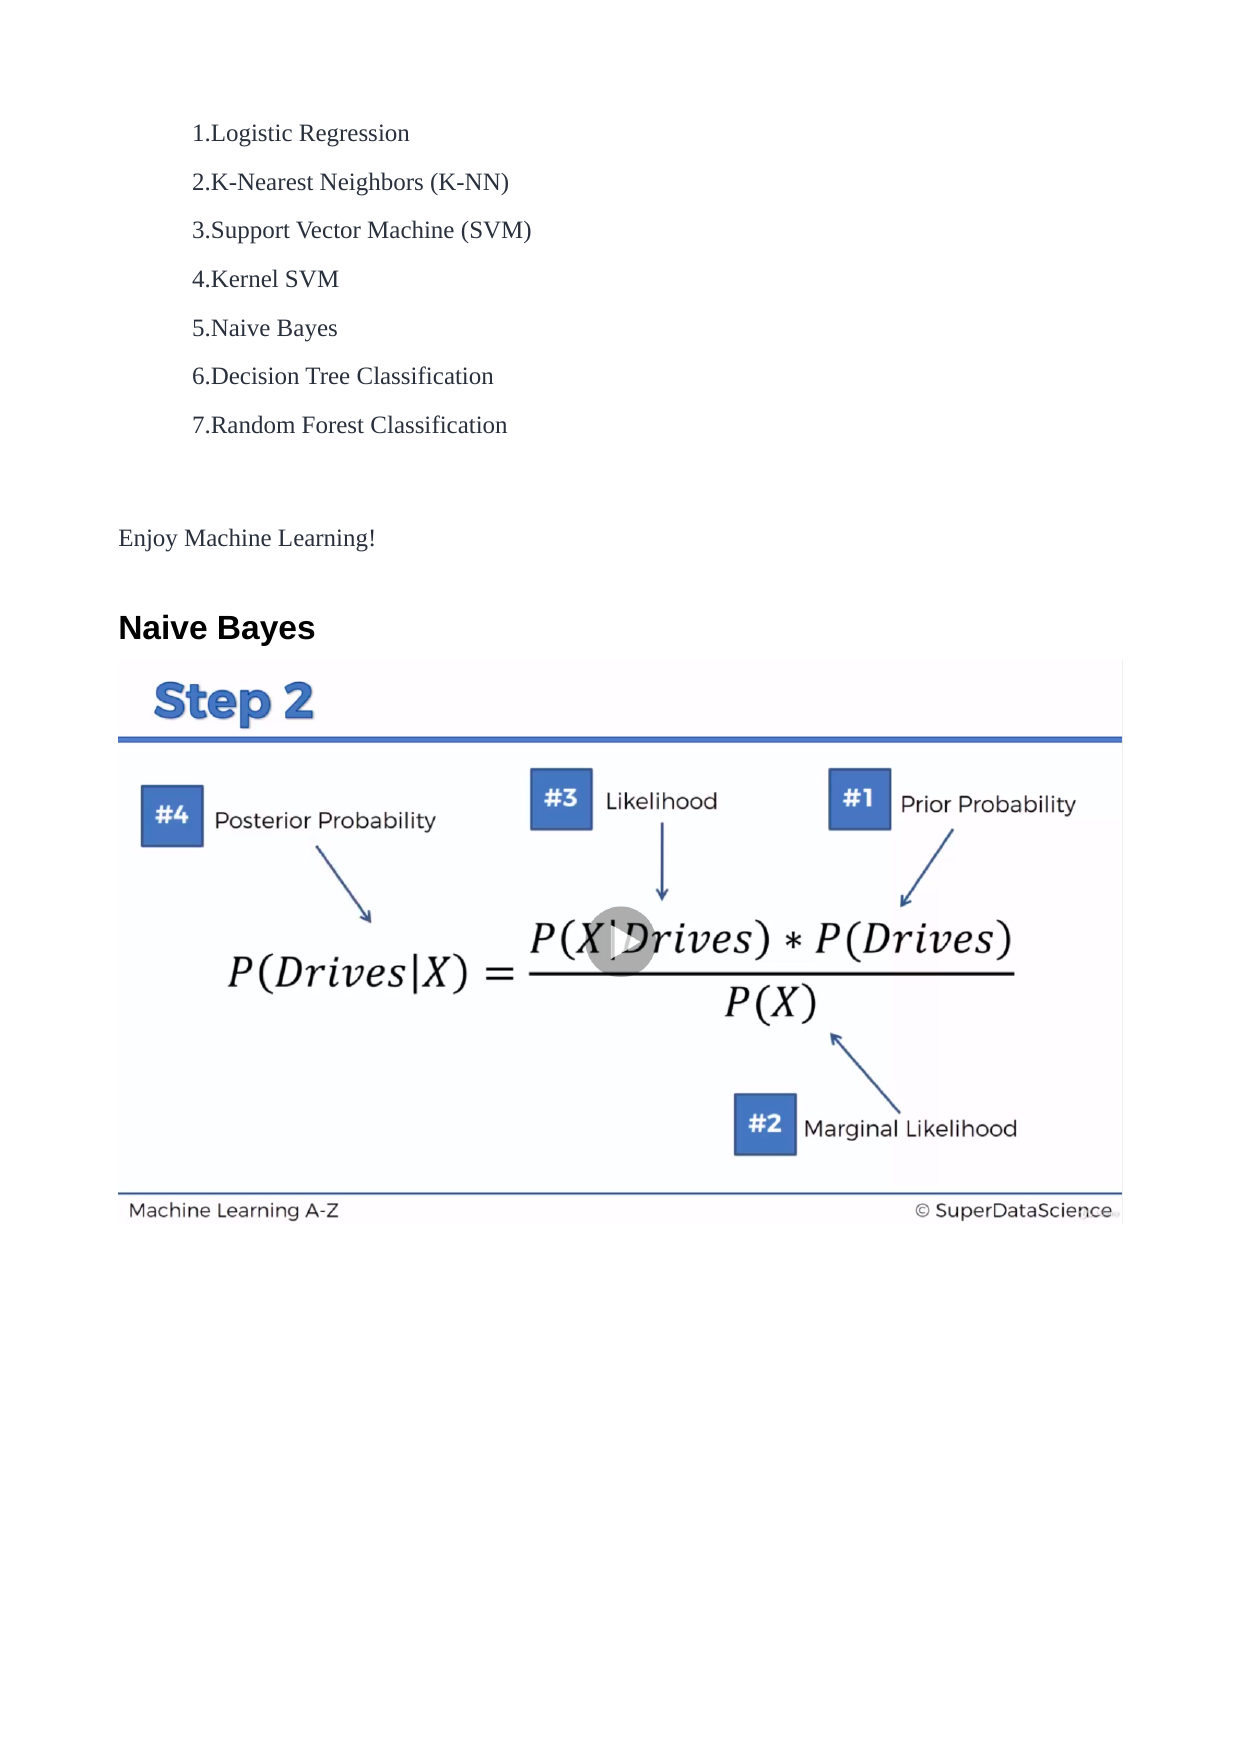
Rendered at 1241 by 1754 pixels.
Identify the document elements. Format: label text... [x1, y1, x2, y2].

list K-Nearest Neighbors (K-NN) [118, 167, 1122, 196]
list Decision Tree Classification [118, 361, 1122, 390]
list Naive Bayes [118, 313, 1122, 341]
list Random Forest Classification [118, 410, 1122, 439]
list Support Vector Machine (SVM) [118, 215, 1122, 244]
text Enjoy Machine Learning! [118, 523, 1122, 552]
subtitle Naive Bayes [118, 608, 1122, 647]
picture [118, 659, 1123, 1224]
list Logistic Regression [118, 118, 1122, 147]
list Kernel SVM [118, 264, 1122, 293]
